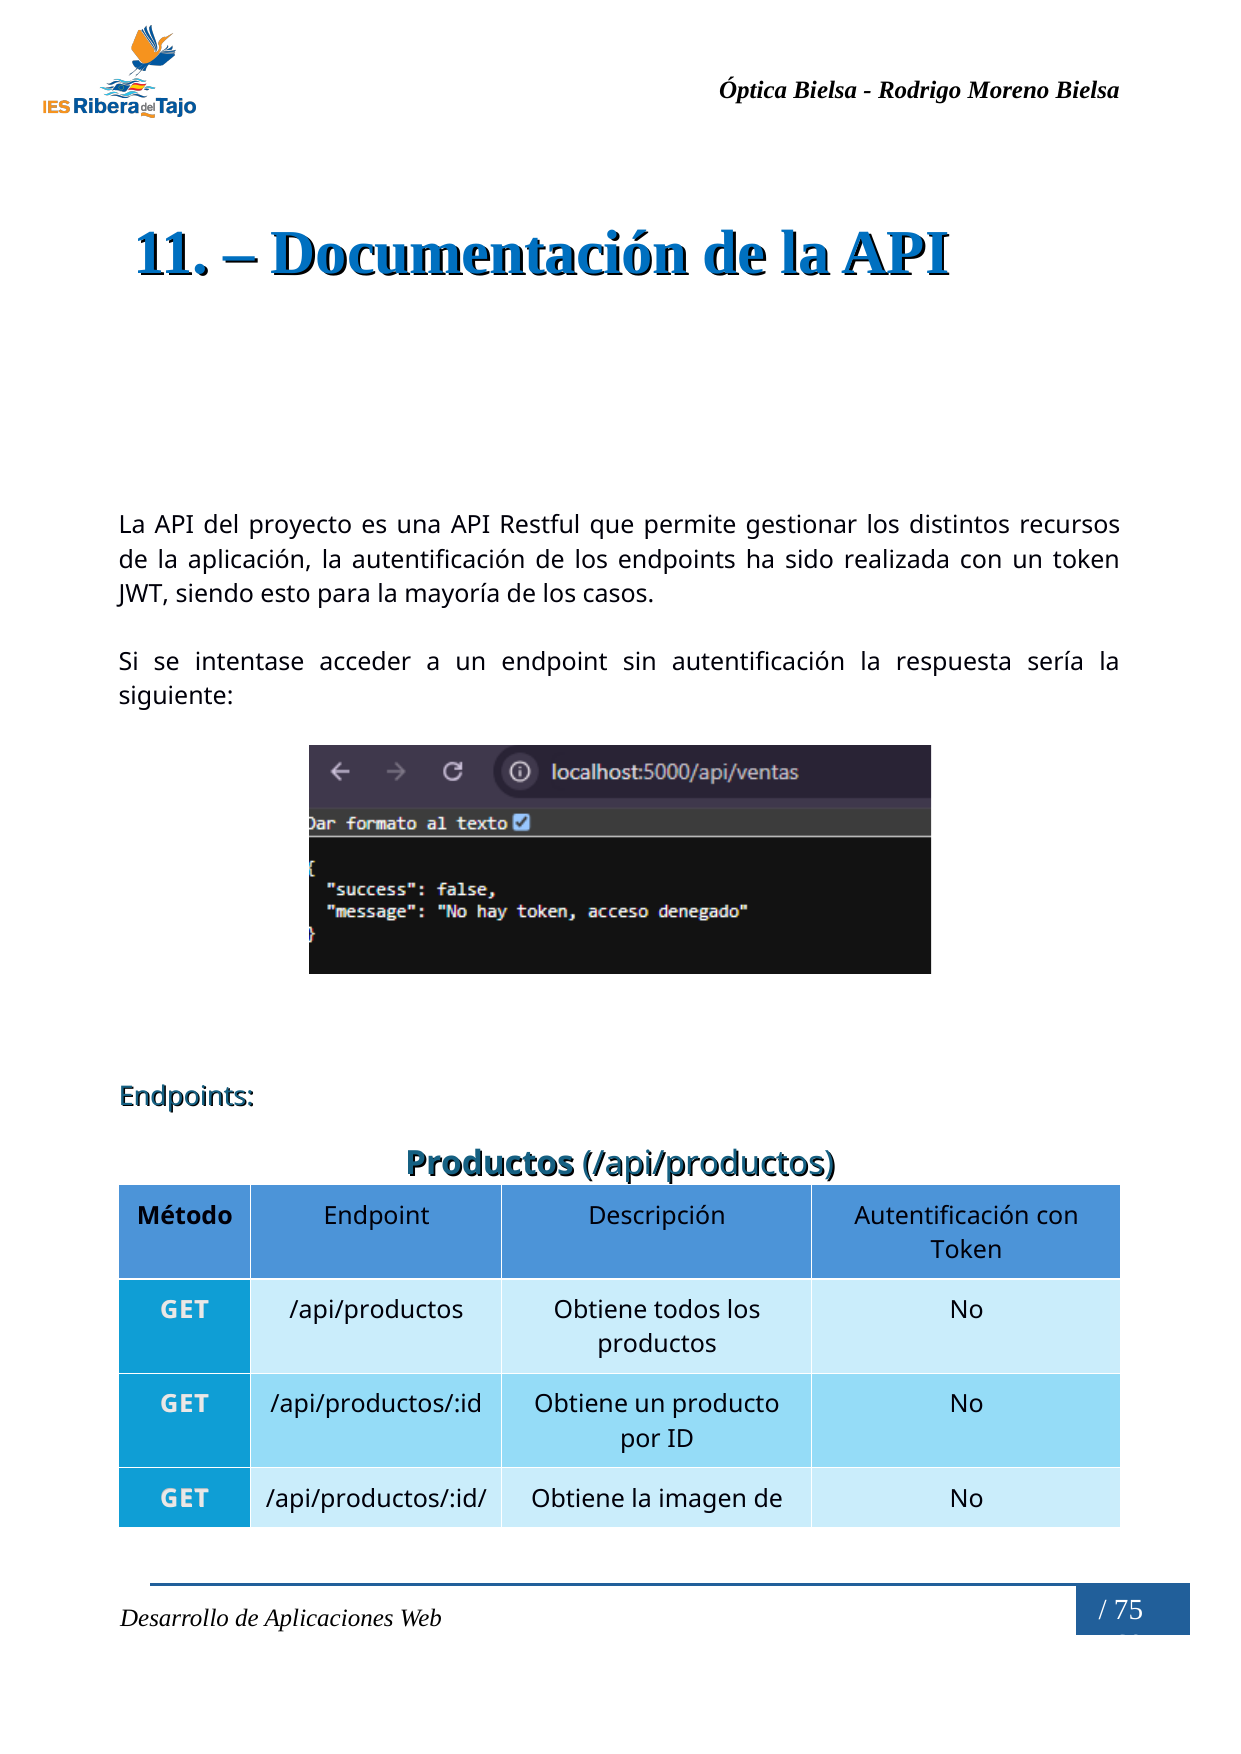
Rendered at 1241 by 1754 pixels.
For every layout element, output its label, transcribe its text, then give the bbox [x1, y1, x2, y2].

text La API del proyecto es una API Restful que permite gestionar los distintos recursos de la aplicación, la autentificación de los endpoints ha sido realizada con un token JWT, siendo esto para la mayoría de los casos. [118, 229, 1122, 609]
table_cell /api/productos/:id [251, 1374, 501, 1467]
table_cell Endpoint [251, 1185, 501, 1278]
table_cell Autentificación con Token [812, 1185, 1120, 1278]
table_header Productos (/api/productos) [119, 1126, 1120, 1184]
table_cell /api/productos/:id/ [251, 1468, 501, 1527]
subtitle 11. – Documentación de la API [133, 215, 1105, 287]
table_cell Obtiene un producto por ID [502, 1374, 811, 1467]
text Si se intentase acceder a un endpoint sin autentificación la respuesta sería la siguiente: [118, 643, 1122, 712]
table_cell No [812, 1468, 1120, 1527]
table_cell Método [119, 1185, 250, 1278]
table_cell GET [119, 1280, 250, 1373]
table_cell Descripción [502, 1185, 811, 1278]
table_cell GET [119, 1374, 250, 1467]
table_cell No [812, 1280, 1120, 1373]
table_cell Obtiene todos los productos [502, 1280, 811, 1373]
table_cell /api/productos [251, 1280, 501, 1373]
table_cell No [812, 1374, 1120, 1467]
table_cell GET [119, 1468, 250, 1527]
table_cell Obtiene la imagen de [502, 1468, 811, 1527]
text Endpoints: [118, 1076, 1122, 1113]
